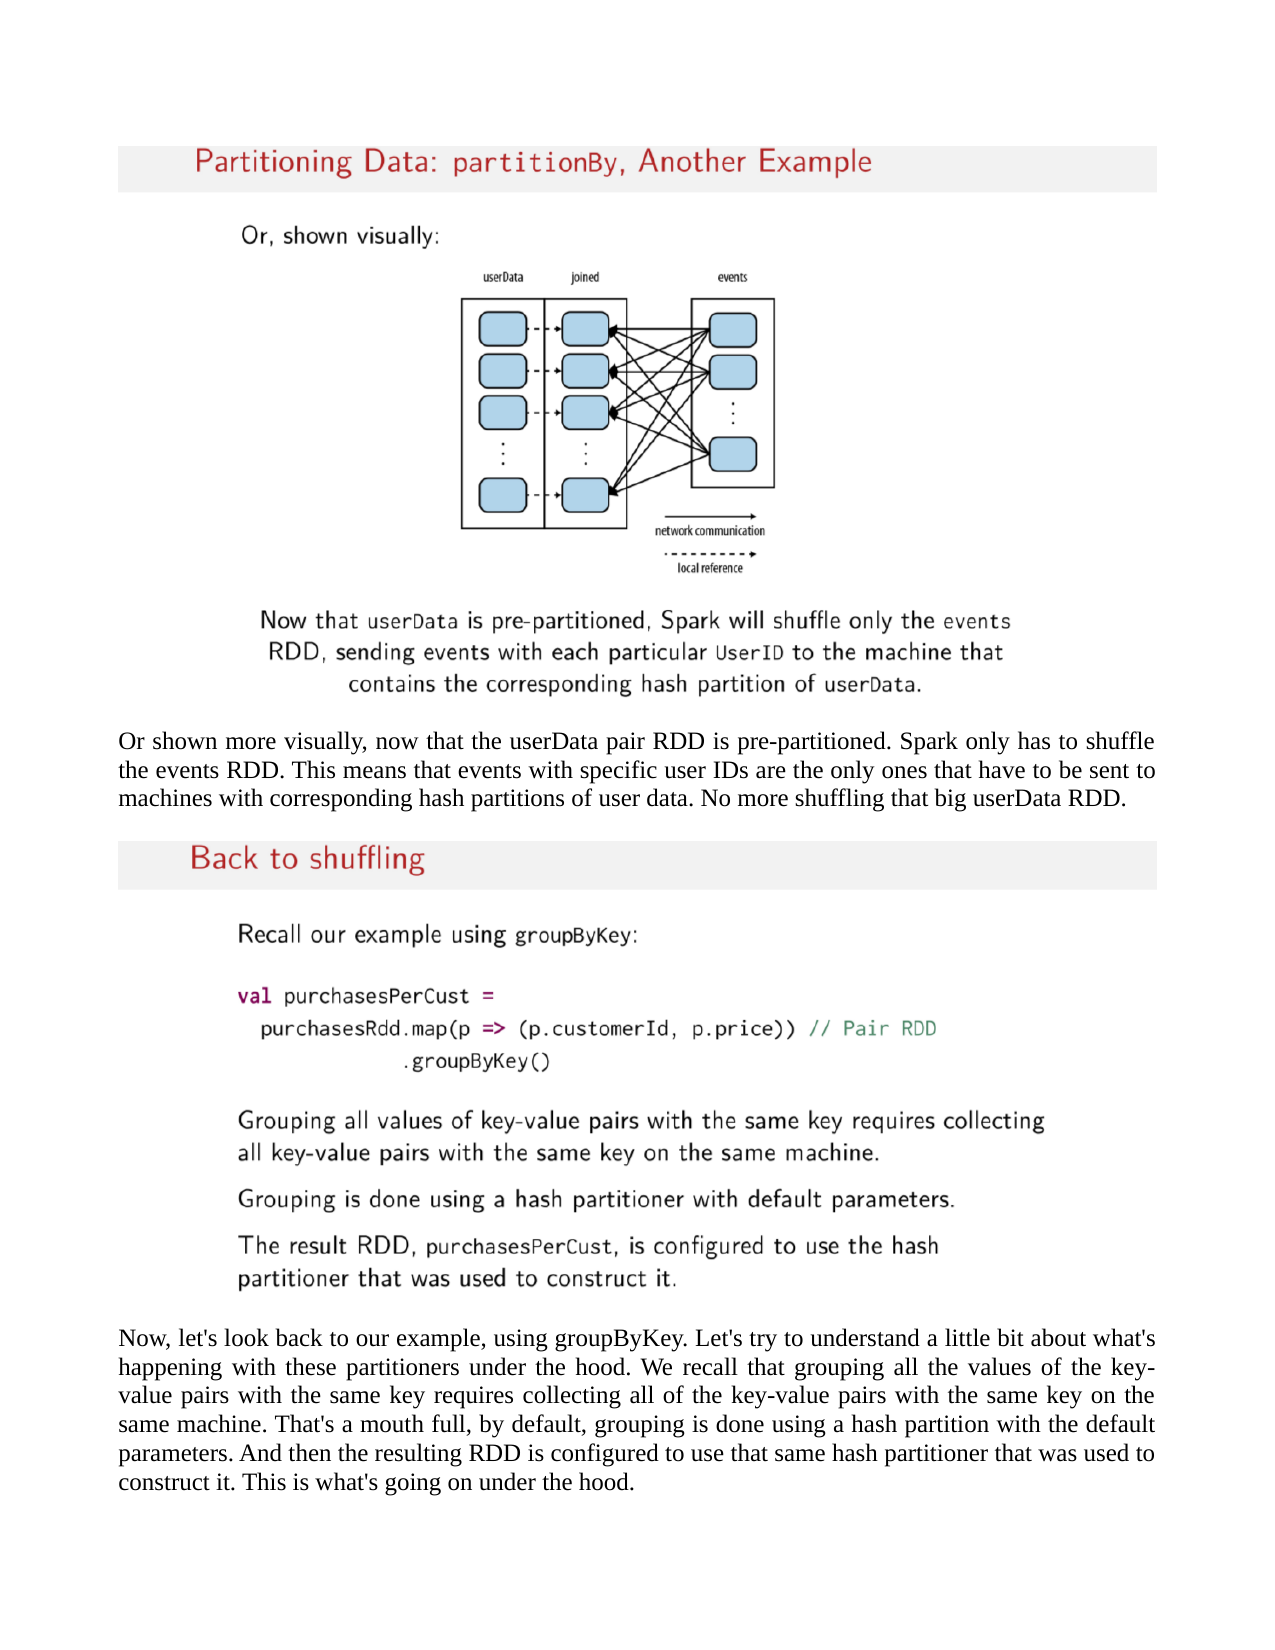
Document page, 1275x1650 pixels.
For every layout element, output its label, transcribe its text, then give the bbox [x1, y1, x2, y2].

text Now, let's look back to our example, using groupByKey. Let's try to understand a little bit about what's happening with these partitioners under the hood. We recall that grouping all the values of the key-value pairs with the same key requires collecting all of the key-value pairs with the same key on the same machine. That's a mouth full, by default, grouping is done using a hash partition with the default parameters. And then the resulting RDD is configured to use that same hash partitioner that was used to construct it. This is what's going on under the hood. [118, 1323, 1157, 1496]
picture [118, 146, 1157, 698]
picture [118, 841, 1157, 1295]
text Or shown more visually, now that the userData pair RDD is pre-partitioned. Spark only has to shuffle the events RDD. This means that events with specific user IDs are the only ones that have to be sent to machines with corresponding hash partitions of user data. No more shuffling that big userData RDD. [118, 726, 1157, 812]
